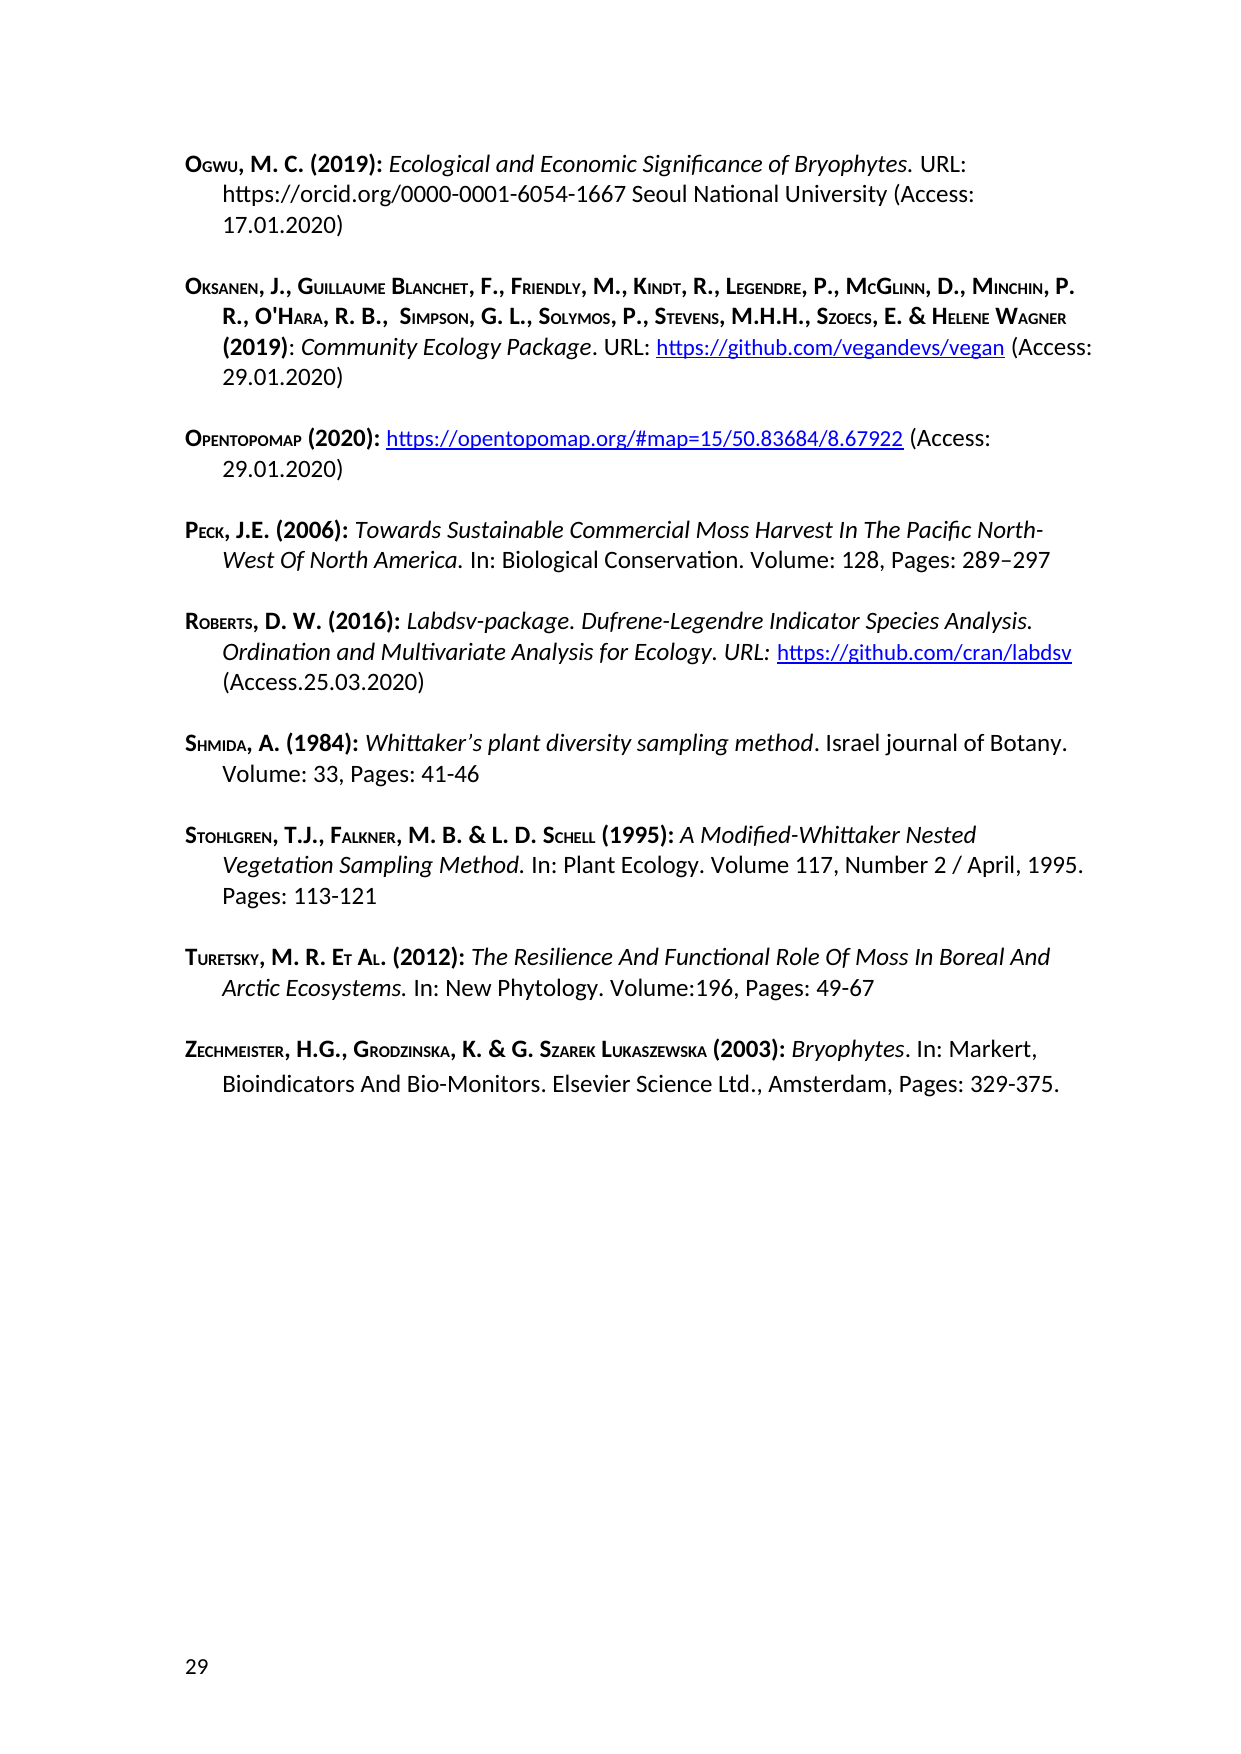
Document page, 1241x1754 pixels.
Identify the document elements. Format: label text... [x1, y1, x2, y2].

text Peck, J.E. (2006): Towards Sustainable Commercial Moss Harvest In The Pacific North-West Of North America. In: Biological Conservation. Volume: 128, Pages: 289–297 [185, 514, 1092, 575]
text Shmida, A. (1984): Whittaker’s plant diversity sampling method. Israel journal of Botany. Volume: 33, Pages: 41-46 [185, 728, 1092, 789]
text Oksanen, J., Guillaume Blanchet, F., Friendly, M., Kindt, R., Legendre, P., McGlinn, D., Minchin, P. R., O'Hara, R. B., Simpson, G. L., Solymos, P., Stevens, M.H.H., Szoecs, E. & Helene Wagner (2019): Community Ecology Package. URL: https://github.com/vegandevs/vegan (Access: 29.01.2020) [185, 270, 1092, 392]
text Opentopomap (2020): https://opentopomap.org/#map=15/50.83684/8.67922 (Access: 29.01.2020) [185, 422, 1092, 483]
text Ogwu, M. C. (2019): Ecological and Economic Significance of Bryophytes. URL: https://orcid.org/0000-0001-6054-1667 Seoul National University (Access: 17.01.2020) [185, 148, 1092, 239]
text Stohlgren, T.J., Falkner, M. B. & L. D. Schell (1995): A Modified-Whittaker Nested Vegetation Sampling Method. In: Plant Ecology. Volume 117, Number 2 / April, 1995. Pages: 113-121 [185, 819, 1092, 911]
text Turetsky, M. R. Et Al. (2012): The Resilience And Functional Role Of Moss In Boreal And Arctic Ecosystems. In: New Phytology. Volume:196, Pages: 49-67 [185, 941, 1092, 1002]
text Zechmeister, H.G., Grodzinska, K. & G. Szarek Lukaszewska (2003): Bryophytes. In: Markert, Bioindicators And Bio-Monitors. Elsevier Science Ltd., Amsterdam, Pages: 329-375. [185, 1033, 1092, 1098]
text Roberts, D. W. (2016): Labdsv-package. Dufrene-Legendre Indicator Species Analysis. Ordination and Multivariate Analysis for Ecology. URL: https://github.com/cran/labdsv (Access.25.03.2020) [185, 606, 1092, 697]
